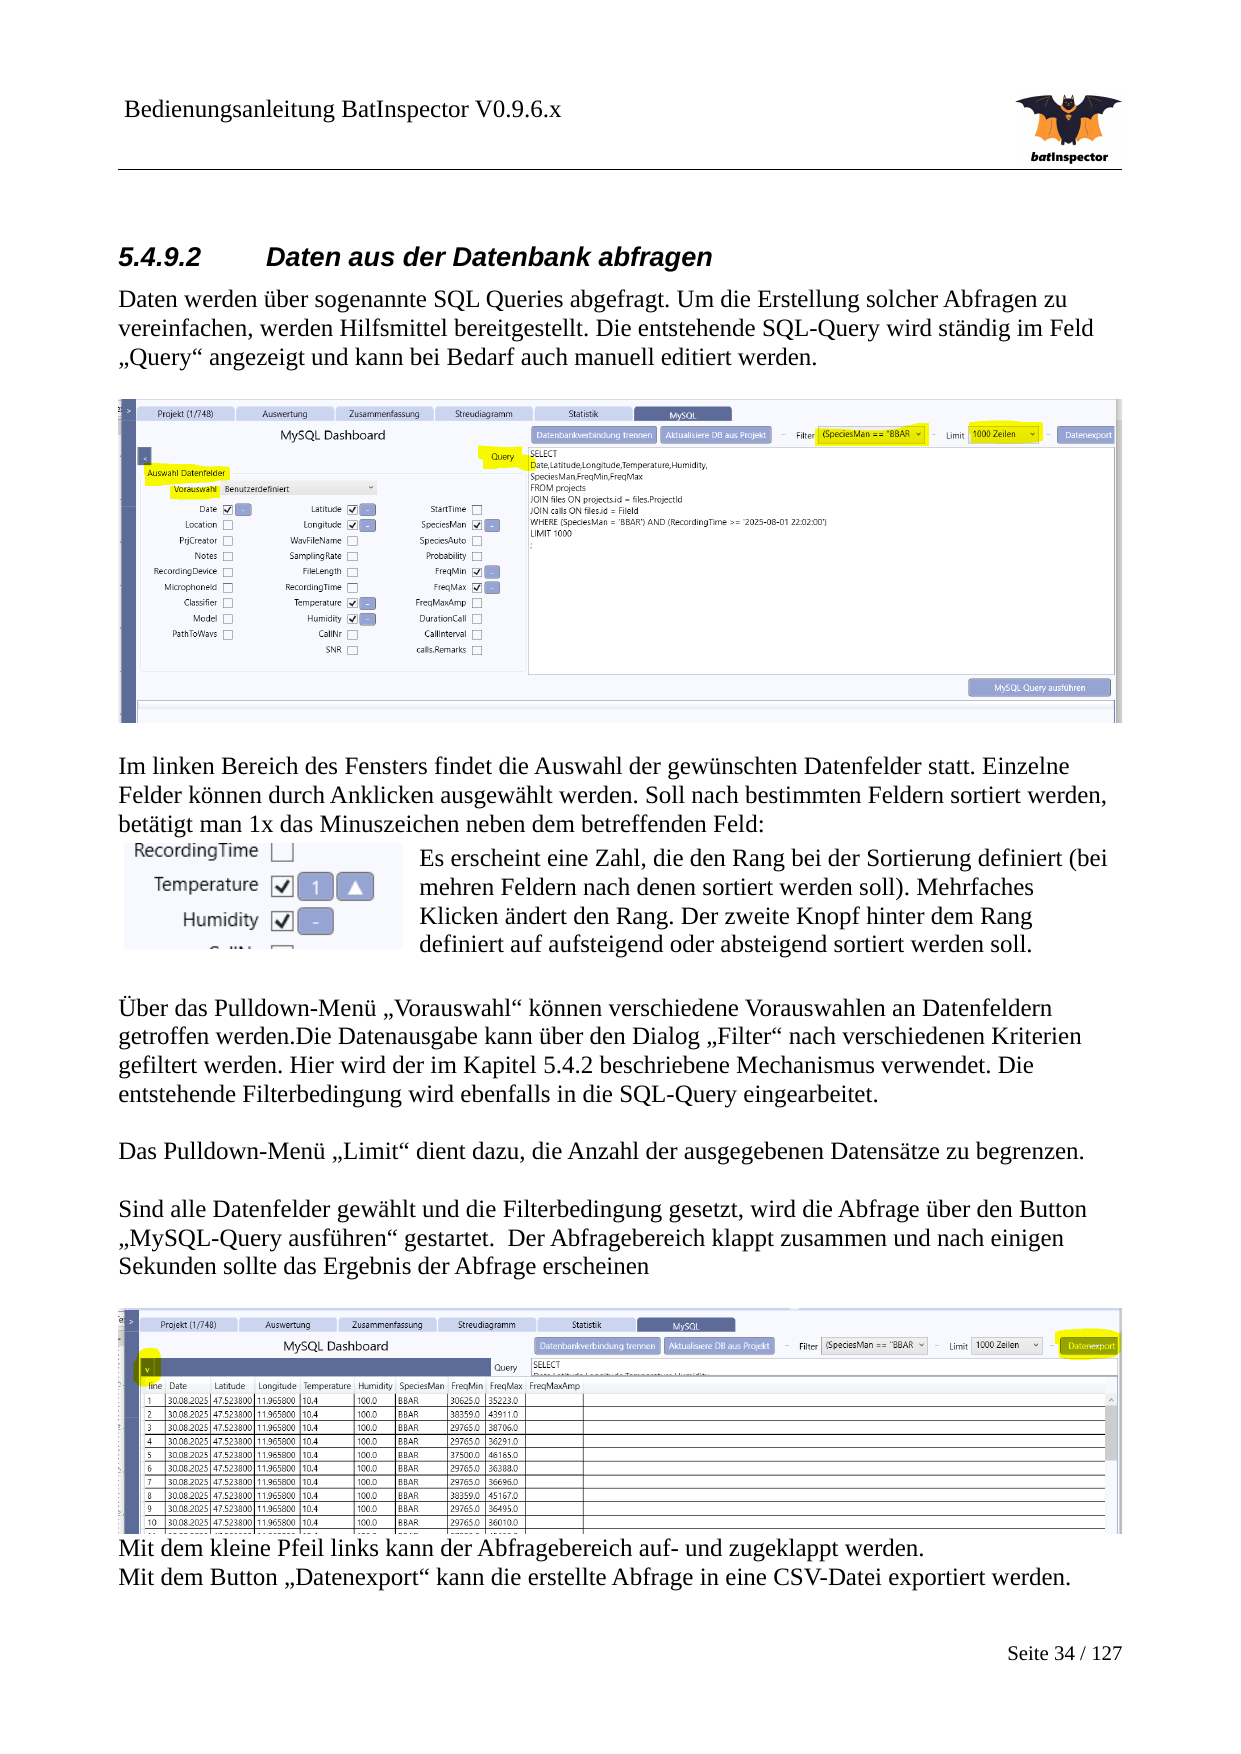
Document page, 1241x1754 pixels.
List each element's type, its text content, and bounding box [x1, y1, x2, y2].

text Im linken Bereich des Fensters findet die Auswahl der gewünschten Datenfelder statt. Einzelne Felder können durch Anklicken ausgewählt werden. Soll nach bestimmten Feldern sortiert werden, betätigt man 1x das Minuszeichen neben dem betreffenden Feld: [118, 751, 1122, 837]
text Mit dem kleine Pfeil links kann der Abfragebereich auf- und zugeklappt werden. [118, 1534, 1122, 1562]
picture [123, 843, 403, 949]
text Über das Pulldown-Menü „Vorauswahl“ können verschiedene Vorauswahlen an Datenfeldern getroffen werden.Die Datenausgabe kann über den Dialog „Filter“ nach verschiedenen Kriterien gefiltert werden. Hier wird der im Kapitel 5.4.2 beschriebene Mechanismus verwendet. Die entstehende Filterbedingung wird ebenfalls in die SQL-Query eingearbeitet. [118, 993, 1122, 1108]
text Mit dem Button „Datenexport“ kann die erstellte Abfrage in eine CSV-Datei exportiert werden. [118, 1562, 1122, 1591]
picture [118, 399, 1123, 723]
subtitle Daten aus der Datenbank abfragen [118, 241, 1122, 272]
table_header Es erscheint eine Zahl, die den Rang bei der Sortierung definiert (bei mehren Feldern nach denen sortiert werden soll). Mehrfaches Klicken ändert den Rang. Der zweite Knopf hinter dem Rang definiert auf aufsteigend oder absteigend sortiert werden soll. [413, 838, 1122, 964]
text Das Pulldown-Menü „Limit“ dient dazu, die Anzahl der ausgegebenen Datensätze zu begrenzen. [118, 1136, 1122, 1165]
picture [1015, 88, 1125, 165]
text Sind alle Datenfelder gewählt und die Filterbedingung gesetzt, wird die Abfrage über den Button „MySQL-Query ausführen“ gestartet. Der Abfragebereich klappt zusammen und nach einigen Sekunden sollte das Ergebnis der Abfrage erscheinen [118, 1194, 1122, 1280]
text Daten werden über sogenannte SQL Queries abgefragt. Um die Erstellung solcher Abfragen zu vereinfachen, werden Hilfsmittel bereitgestellt. Die entstehende SQL-Query wird ständig im Feld „Query“ angezeigt und kann bei Bedarf auch manuell editiert werden. [118, 284, 1122, 371]
picture [118, 1308, 1123, 1534]
table_header [118, 838, 413, 964]
